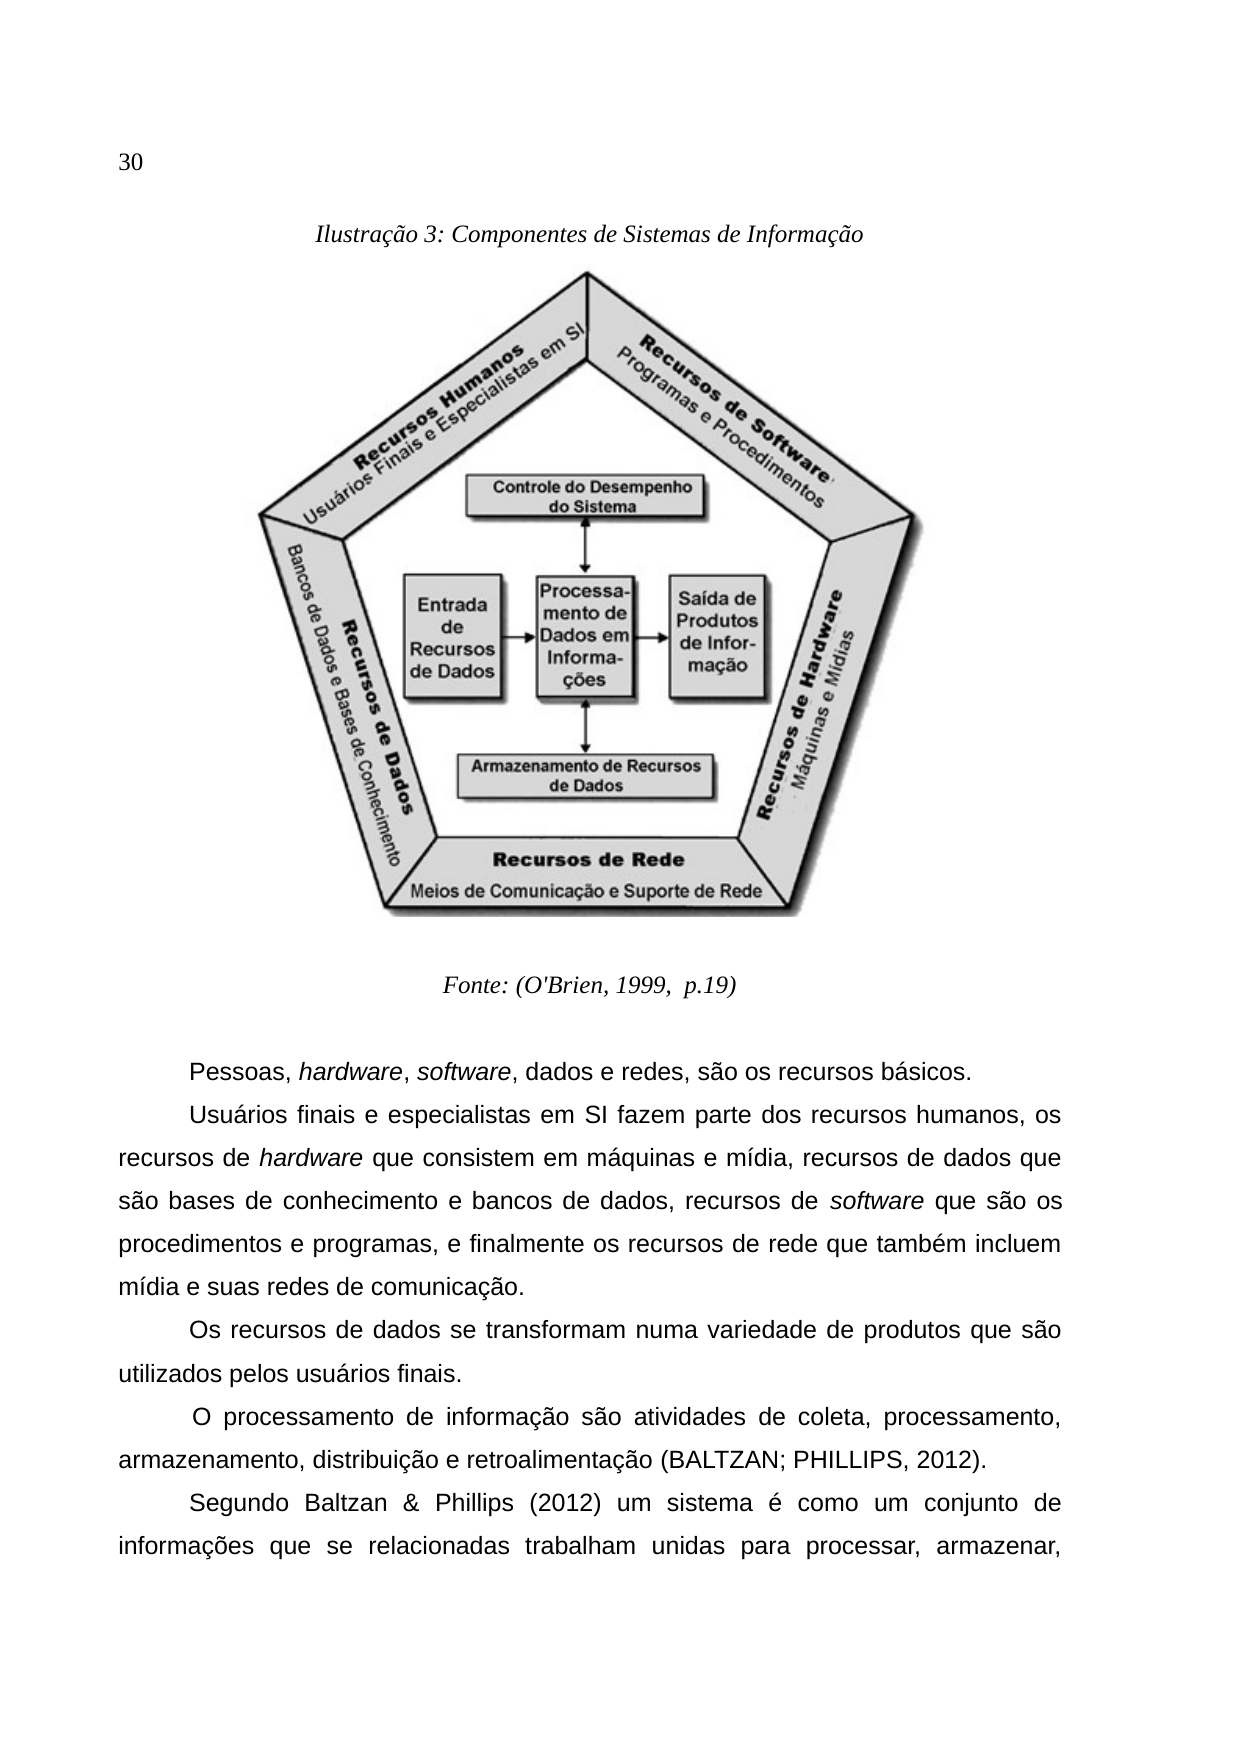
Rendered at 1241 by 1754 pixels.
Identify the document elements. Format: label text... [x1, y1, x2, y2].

text Fonte: (O'Brien, 1999, p.19) [184, 917, 997, 999]
picture [184, 260, 997, 917]
text Segundo Baltzan & Phillips (2012) um sistema é como um conjunto de informações que se relacionadas trabalham unidas para processar, armazenar, [118, 1488, 1063, 1560]
text Usuários finais e especialistas em SI fazem parte dos recursos humanos, os recursos de hardware que consistem em máquinas e mídia, recursos de dados que são bases de conhecimento e bancos de dados, recursos de software que são os procedimentos e programas, e finalmente os recursos de rede que também incluem mídia e suas redes de comunicação. [118, 1100, 1063, 1301]
text Os recursos de dados se transformam numa variedade de produtos que são utilizados pelos usuários finais. [118, 1315, 1063, 1387]
text Pessoas, hardware, software, dados e redes, são os recursos básicos. [118, 1057, 1063, 1085]
text Ilustração 3: Componentes de Sistemas de Informação [184, 219, 997, 260]
text O processamento de informação são atividades de coleta, processamento, armazenamento, distribuição e retroalimentação (BALTZAN; PHILLIPS, 2012). [118, 1402, 1063, 1473]
